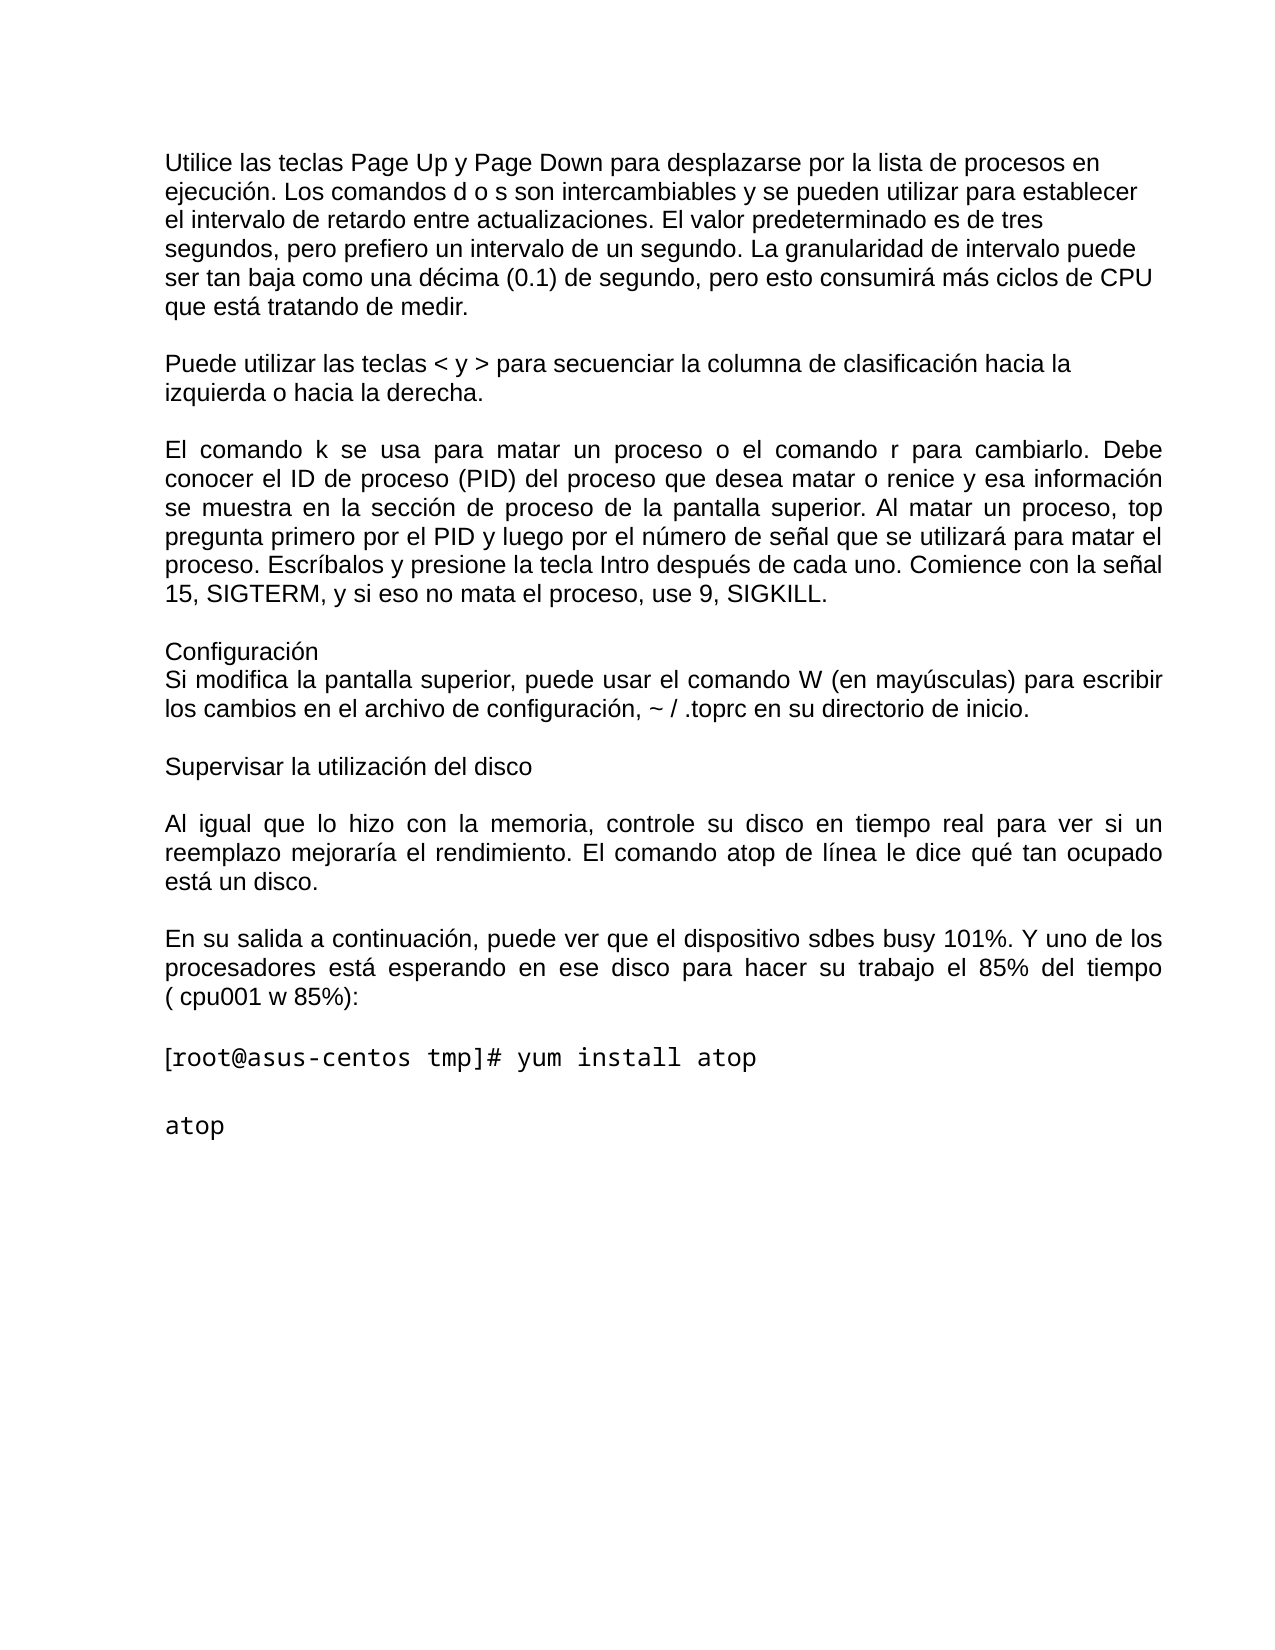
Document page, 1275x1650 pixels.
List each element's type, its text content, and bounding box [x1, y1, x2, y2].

text Supervisar la utilización del disco [164, 752, 1164, 780]
text Utilice las teclas Page Up y Page Down para desplazarse por la lista de procesos en ejecución. Los comandos d o s son intercambiables y se pueden utilizar para establecer el intervalo de retardo entre actualizaciones. El valor predeterminado es de tres segundos, pero prefiero un intervalo de un segundo. La granularidad de intervalo puede ser tan baja como una décima (0.1) de segundo, pero esto consumirá más ciclos de CPU que está tratando de medir. [164, 148, 1164, 320]
text En su salida a continuación, puede ver que el dispositivo sdbes busy 101%. Y uno de los procesadores está esperando en ese disco para hacer su trabajo el 85% del tiempo ( cpu001 w 85%): [164, 924, 1164, 1010]
text Puede utilizar las teclas < y > para secuenciar la columna de clasificación hacia la izquierda o hacia la derecha. [164, 349, 1164, 407]
text atop [164, 1107, 1164, 1141]
text Al igual que lo hizo con la memoria, controle su disco en tiempo real para ver si un reemplazo mejoraría el rendimiento. El comando atop de línea le dice qué tan ocupado está un disco. [164, 809, 1164, 895]
text El comando k se usa para matar un proceso o el comando r para cambiarlo. Debe conocer el ID de proceso (PID) del proceso que desea matar o renice y esa información se muestra en la sección de proceso de la pantalla superior. Al matar un proceso, top pregunta primero por el PID y luego por el número de señal que se utilizará para matar el proceso. Escríbalos y presione la tecla Intro después de cada uno. Comience con la señal 15, SIGTERM, y si eso no mata el proceso, use 9, SIGKILL. [164, 435, 1164, 608]
text [root@asus-centos tmp]# yum install atop [164, 1039, 1164, 1073]
text Si modifica la pantalla superior, puede usar el comando W (en mayúsculas) para escribir los cambios en el archivo de configuración, ~ / .toprc en su directorio de inicio. [164, 665, 1164, 723]
text Configuración [164, 637, 1164, 665]
